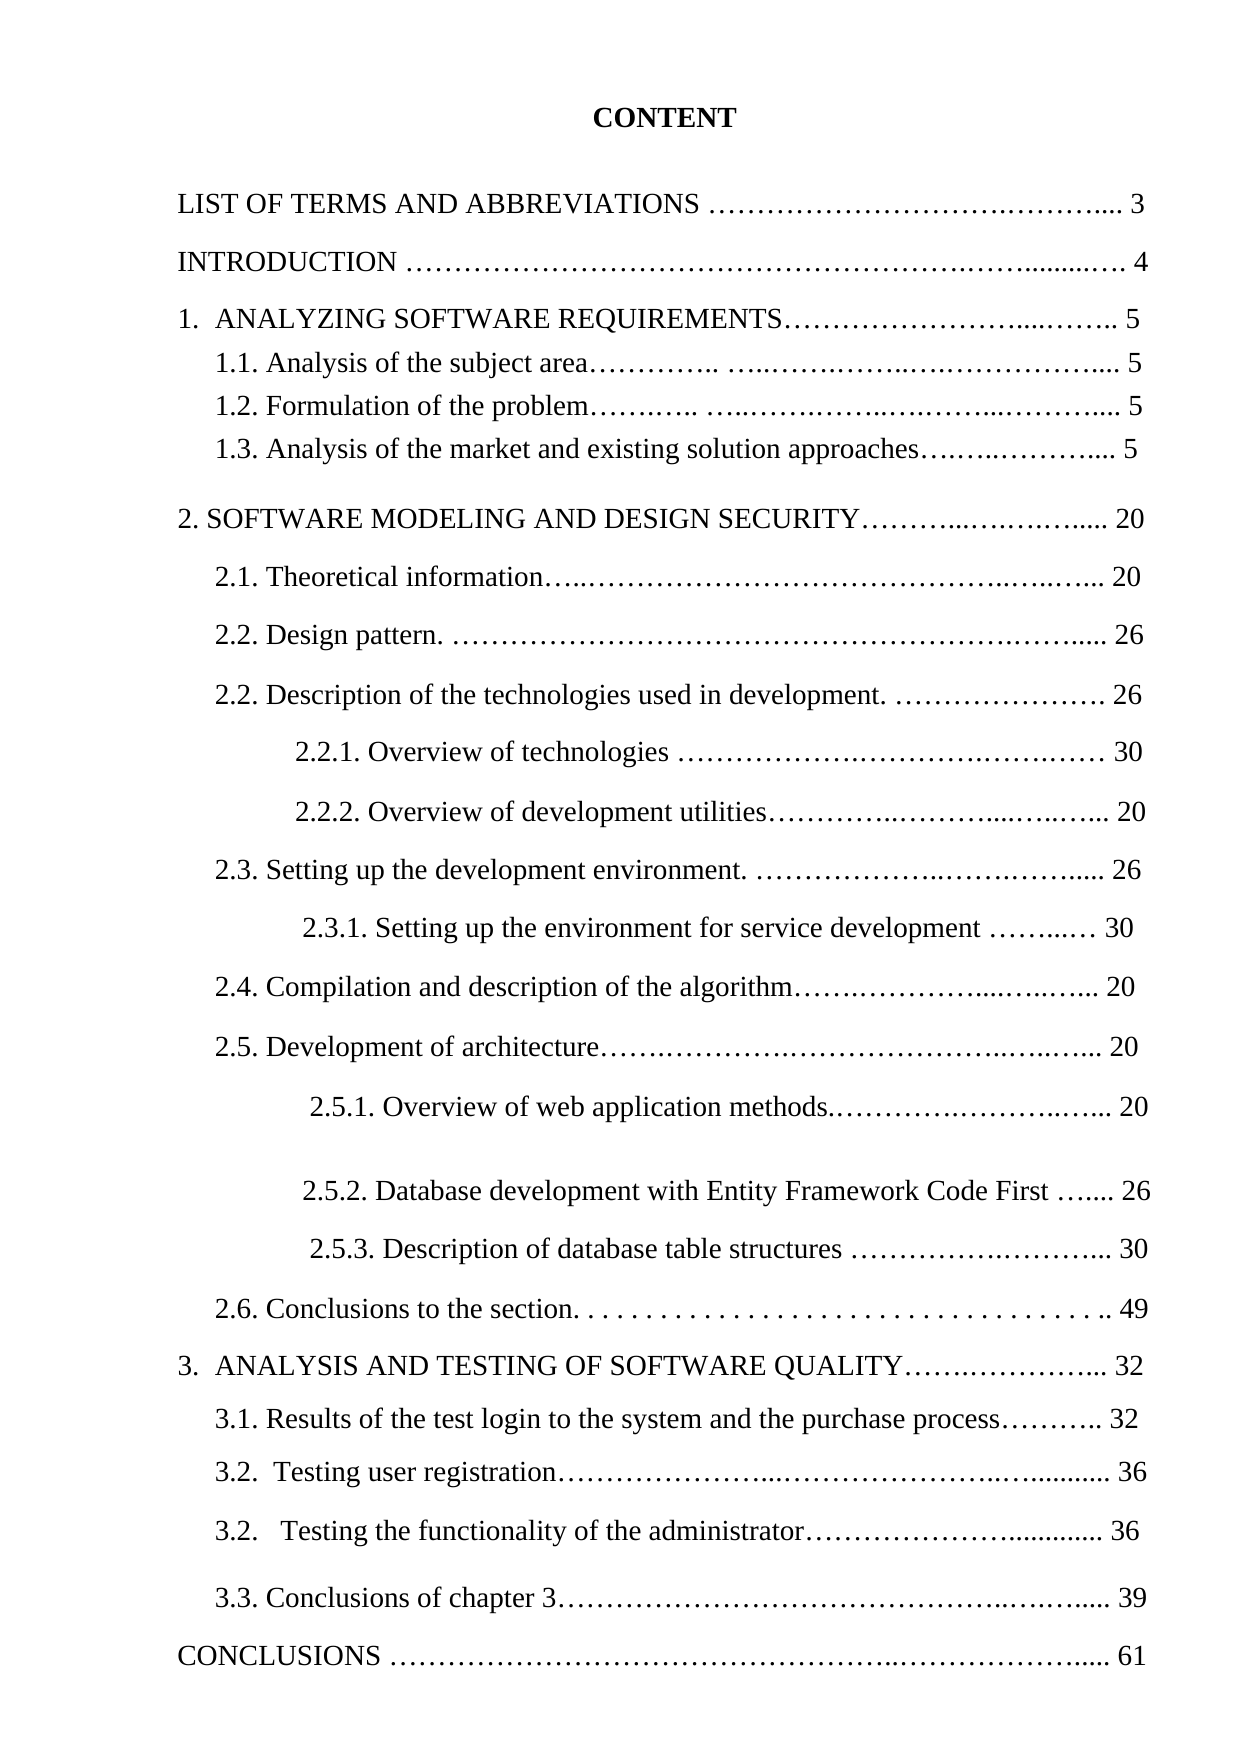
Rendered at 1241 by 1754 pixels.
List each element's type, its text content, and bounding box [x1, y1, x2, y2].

text INTRODUCTION ………………………………………………….…….........…. 4 [177, 244, 1152, 277]
text 2.2.2. Overview of development utilities…………..………....…..…... 20 [214, 794, 1152, 828]
text 3.3. Conclusions of chapter 3………………………………………..….…..... 39 [214, 1581, 1152, 1614]
text 2.2. Description of the technologies used in development. …………………. 26 [214, 677, 1152, 711]
list 1.3. Analysis of the market and existing solution approaches….…..……….... 5 [177, 431, 1146, 465]
text 2.2. Design pattern. ………………………………………………….……..... 26 [214, 617, 1152, 651]
text 3.2. Testing user registration…………………...…………………..…........... 36 [214, 1454, 1152, 1487]
text 2.5.2. Database development with Entity Framework Code First ….... 26 [214, 1173, 1152, 1207]
text 2.4. Compilation and description of the algorithm…….…………....…..…... 20 [214, 969, 1152, 1003]
list ANALYSIS AND TESTING OF SOFTWARE QUALITY…….…………... 32 3.1. Results of the test login to the system and the purchase process……….. 32 [177, 1348, 1152, 1434]
text 2.1. Theoretical information…..……………………………………..…..…... 20 [214, 559, 1152, 593]
text 2.3. Setting up the development environment. ………………..…….……..... 26 [214, 852, 1152, 886]
text 3.2. Testing the functionality of the administrator…………………............. 36 [214, 1513, 1152, 1547]
list 1.2. Formulation of the problem…….….. …..…….……..….……...……….... 5 [177, 388, 1146, 422]
text 2.5.3. Description of database table structures …………….………... 30 [214, 1231, 1152, 1264]
list SOFTWARE MODELING AND DESIGN SECURITY………...….….…..... 20 [177, 503, 1150, 535]
text LIST OF TERMS AND ABBREVIATIONS ………………………….……….... 3 [177, 186, 1152, 220]
text CONCLUSIONS ……………………………………………..………………..... 61 [177, 1638, 1152, 1672]
list ANALYZING SOFTWARE REQUIREMENTS……………………....…….. 5 1.1. Analysis of the subject area………….. …..…….……..….…………….... 5 [177, 302, 1146, 378]
text 2.5.1. Overview of web application methods.………….………..…... 20 [214, 1089, 1152, 1123]
text CONTENT [150, 100, 1179, 134]
text 2.2.1. Overview of technologies ……………….………….…….…… 30 [214, 734, 1152, 768]
text 2.5. Development of architecture…….………….…………………..…..…... 20 [214, 1029, 1152, 1063]
text 2.6. Conclusions to the section. . . . . . . . . . . . . . . . . . . . . . . . . . . . . . . . . . . . .. 49 [214, 1291, 1152, 1324]
text 2.3.1. Setting up the environment for service development ……...… 30 [214, 910, 1152, 943]
